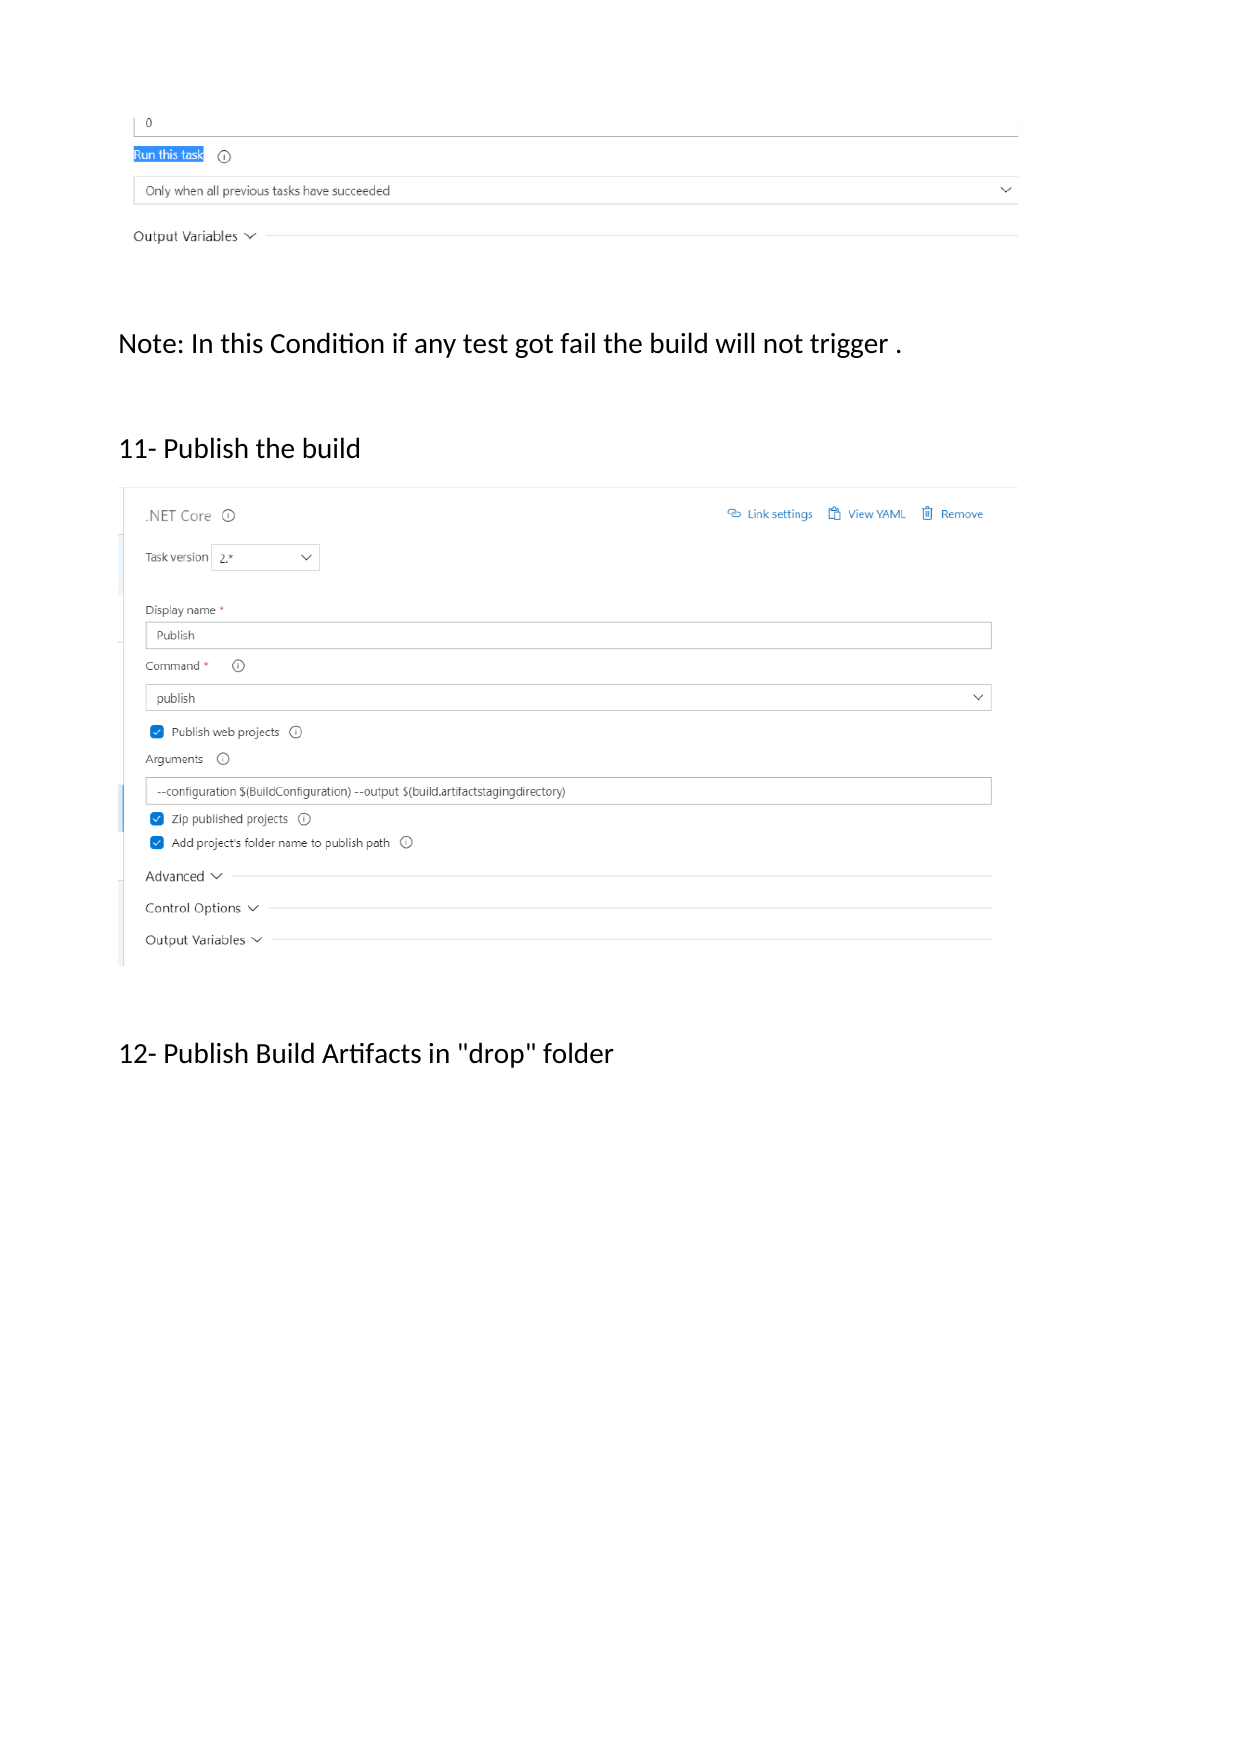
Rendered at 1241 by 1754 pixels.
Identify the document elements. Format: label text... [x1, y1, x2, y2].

text 12- Publish Build Artifacts in "drop" folder [118, 1035, 1122, 1071]
text Note: In this Condition if any test got fail the build will not trigger . [118, 325, 1122, 361]
text 11- Publish the build [118, 431, 1122, 466]
